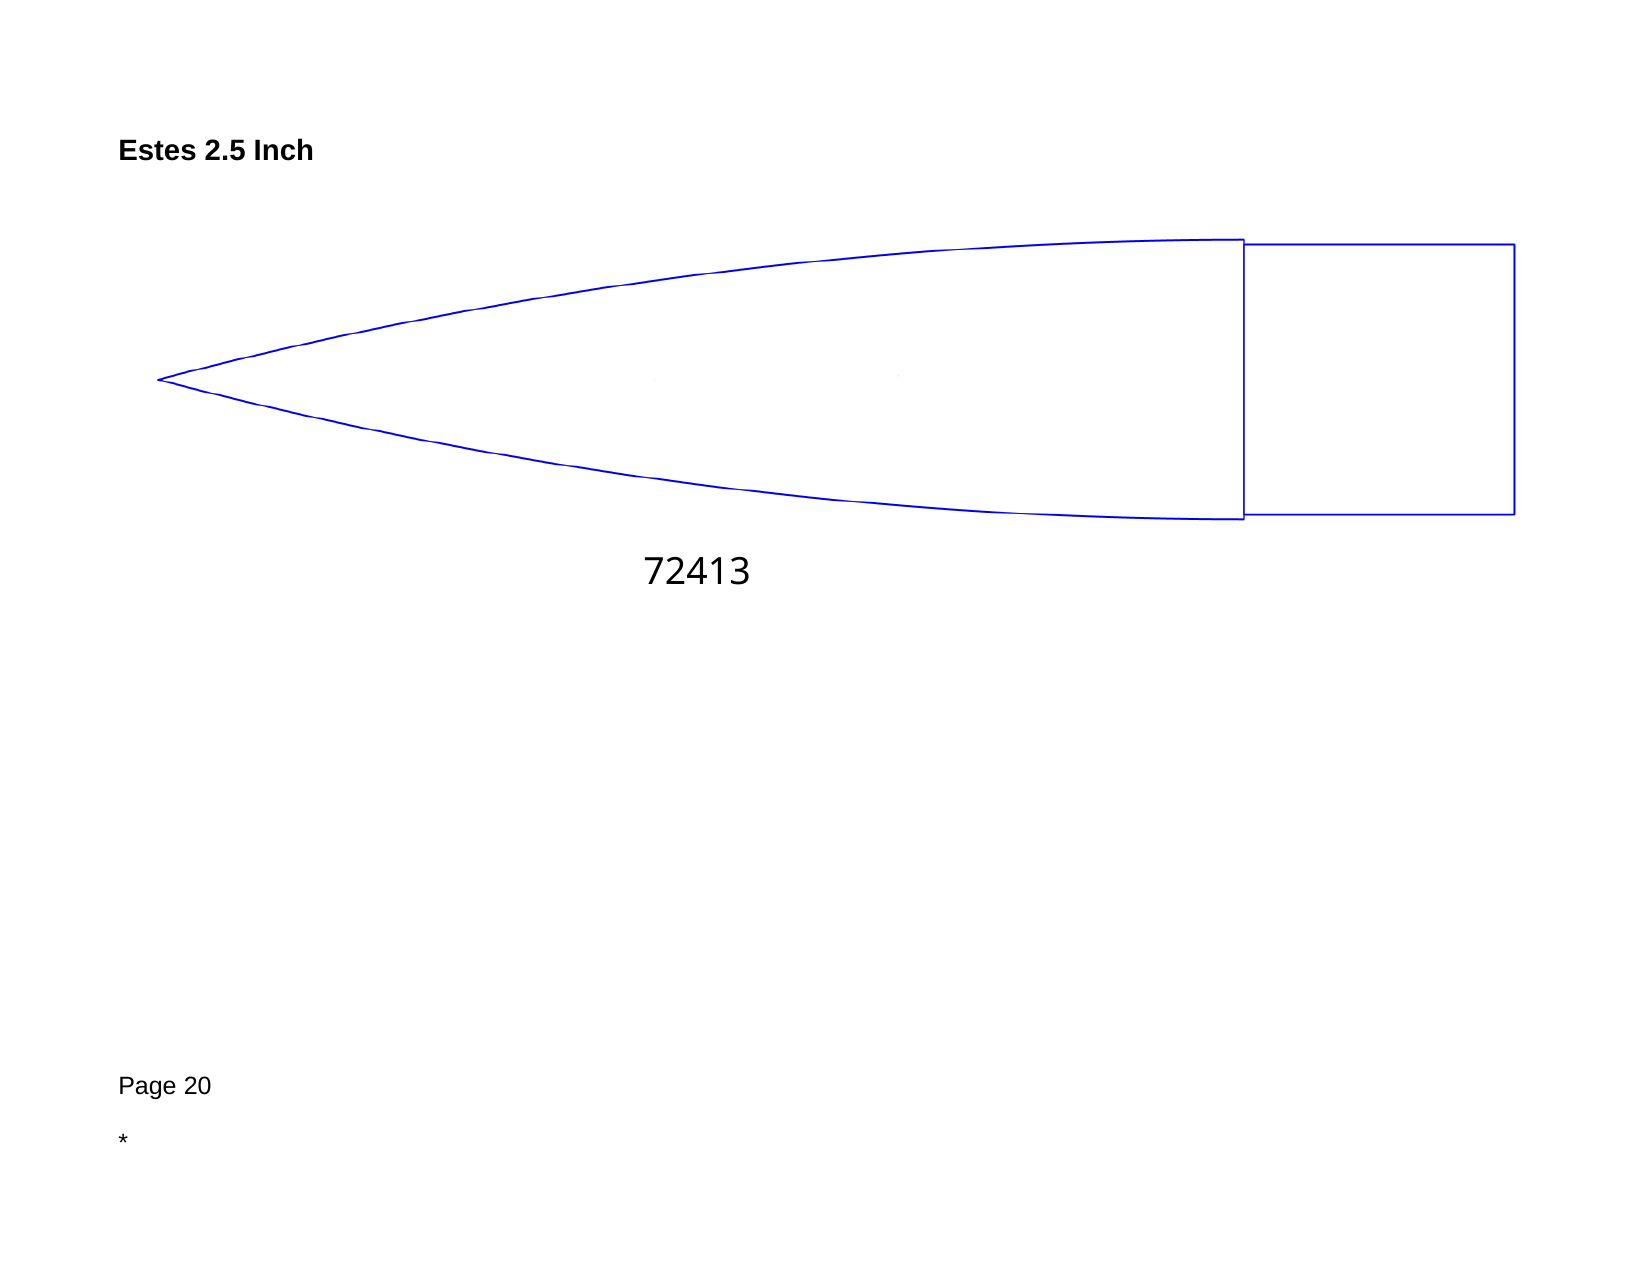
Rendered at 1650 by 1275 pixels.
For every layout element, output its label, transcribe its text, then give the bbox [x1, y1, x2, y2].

picture [118, 226, 1532, 537]
subtitle Estes 2.5 Inch [118, 133, 1532, 166]
text 72413 [118, 537, 1532, 595]
